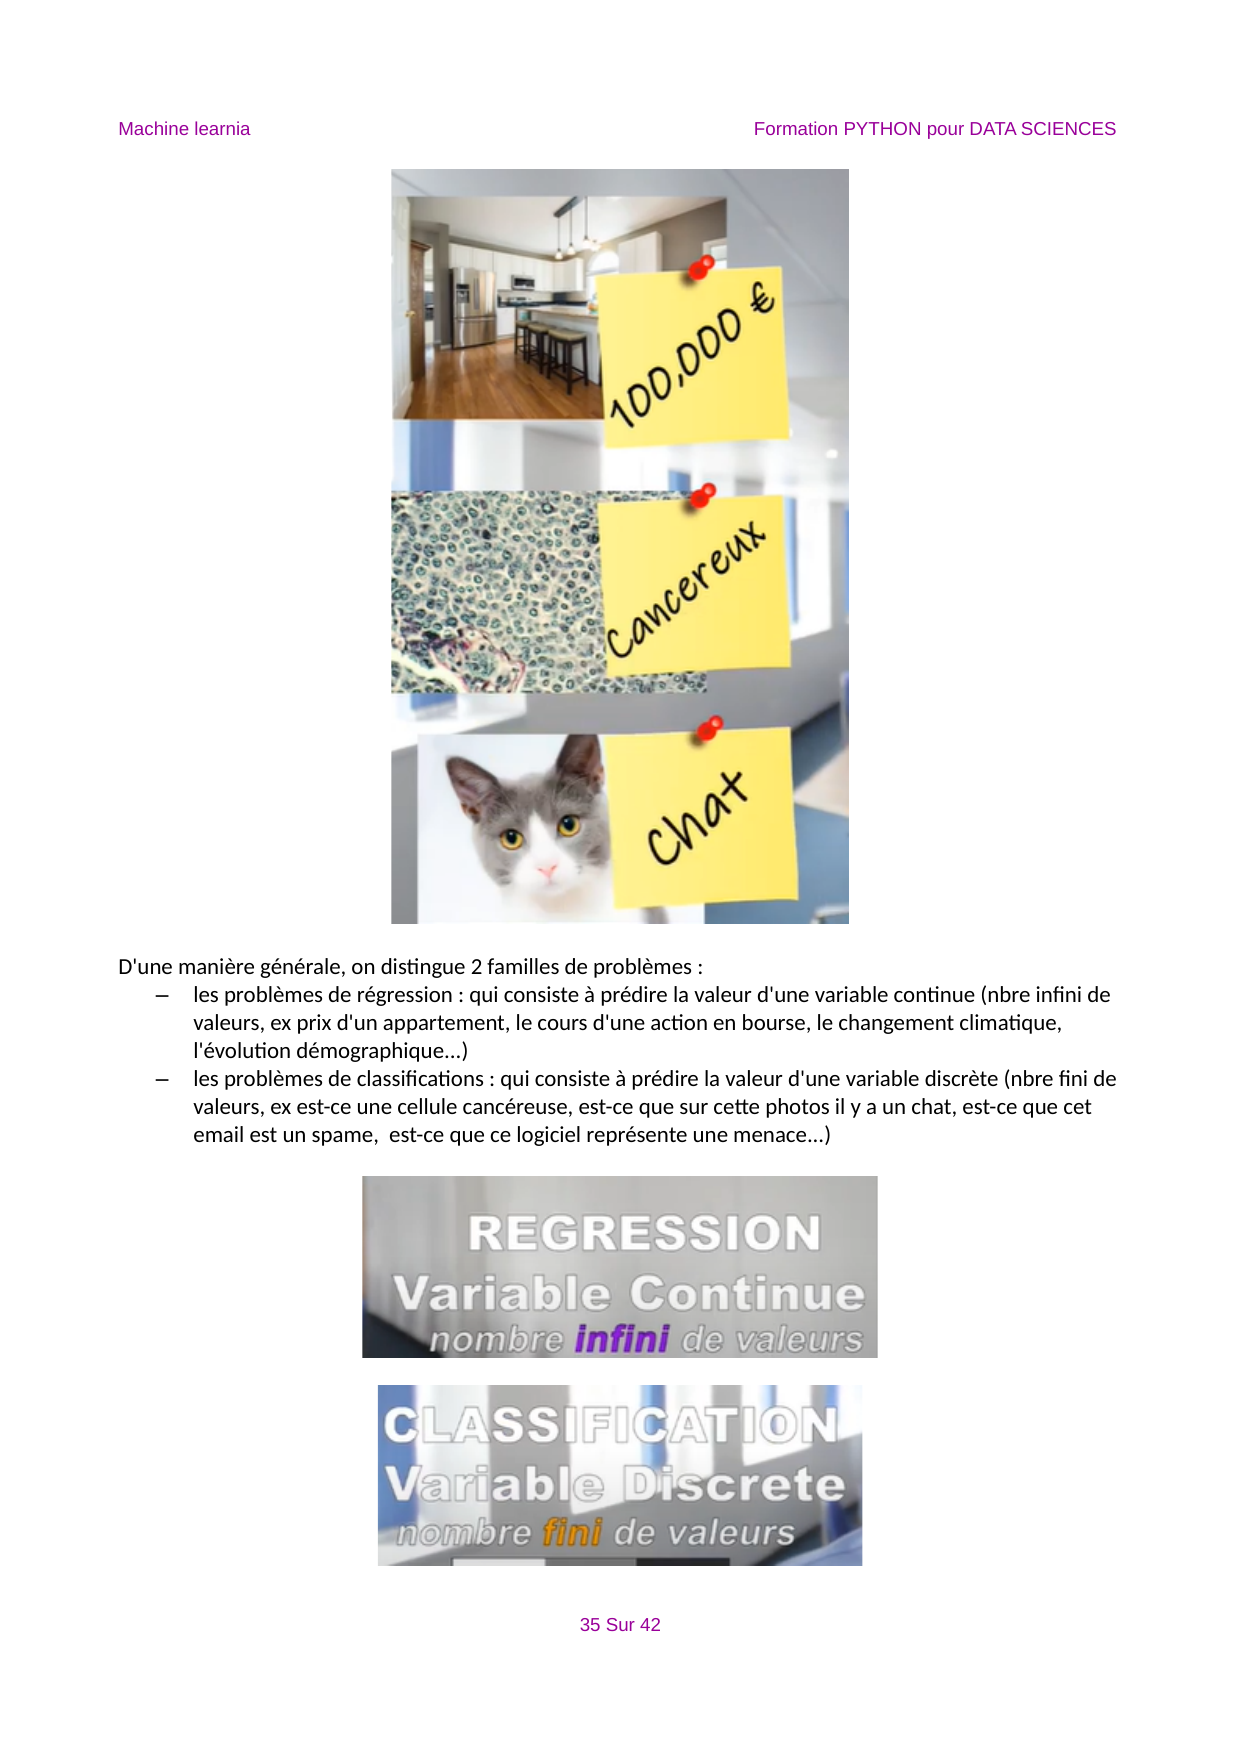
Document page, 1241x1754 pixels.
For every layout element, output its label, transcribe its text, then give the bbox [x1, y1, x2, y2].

picture [362, 1176, 878, 1358]
picture [391, 169, 849, 924]
picture [377, 1385, 863, 1566]
text D'une manière générale, on distingue 2 familles de problèmes : [118, 952, 1122, 980]
list les problèmes de classifications : qui consiste à prédire la valeur d'une variable discrète (nbre fini de valeurs, ex est-ce une cellule cancéreuse, est-ce que sur cette photos il y a un chat, est-ce que cet email est un spame, est-ce que ce logiciel représente une menace...) [156, 1064, 1122, 1148]
list les problèmes de régression : qui consiste à prédire la valeur d'une variable continue (nbre infini de valeurs, ex prix d'un appartement, le cours d'une action en bourse, le changement climatique, l'évolution démographique...) [156, 980, 1122, 1064]
